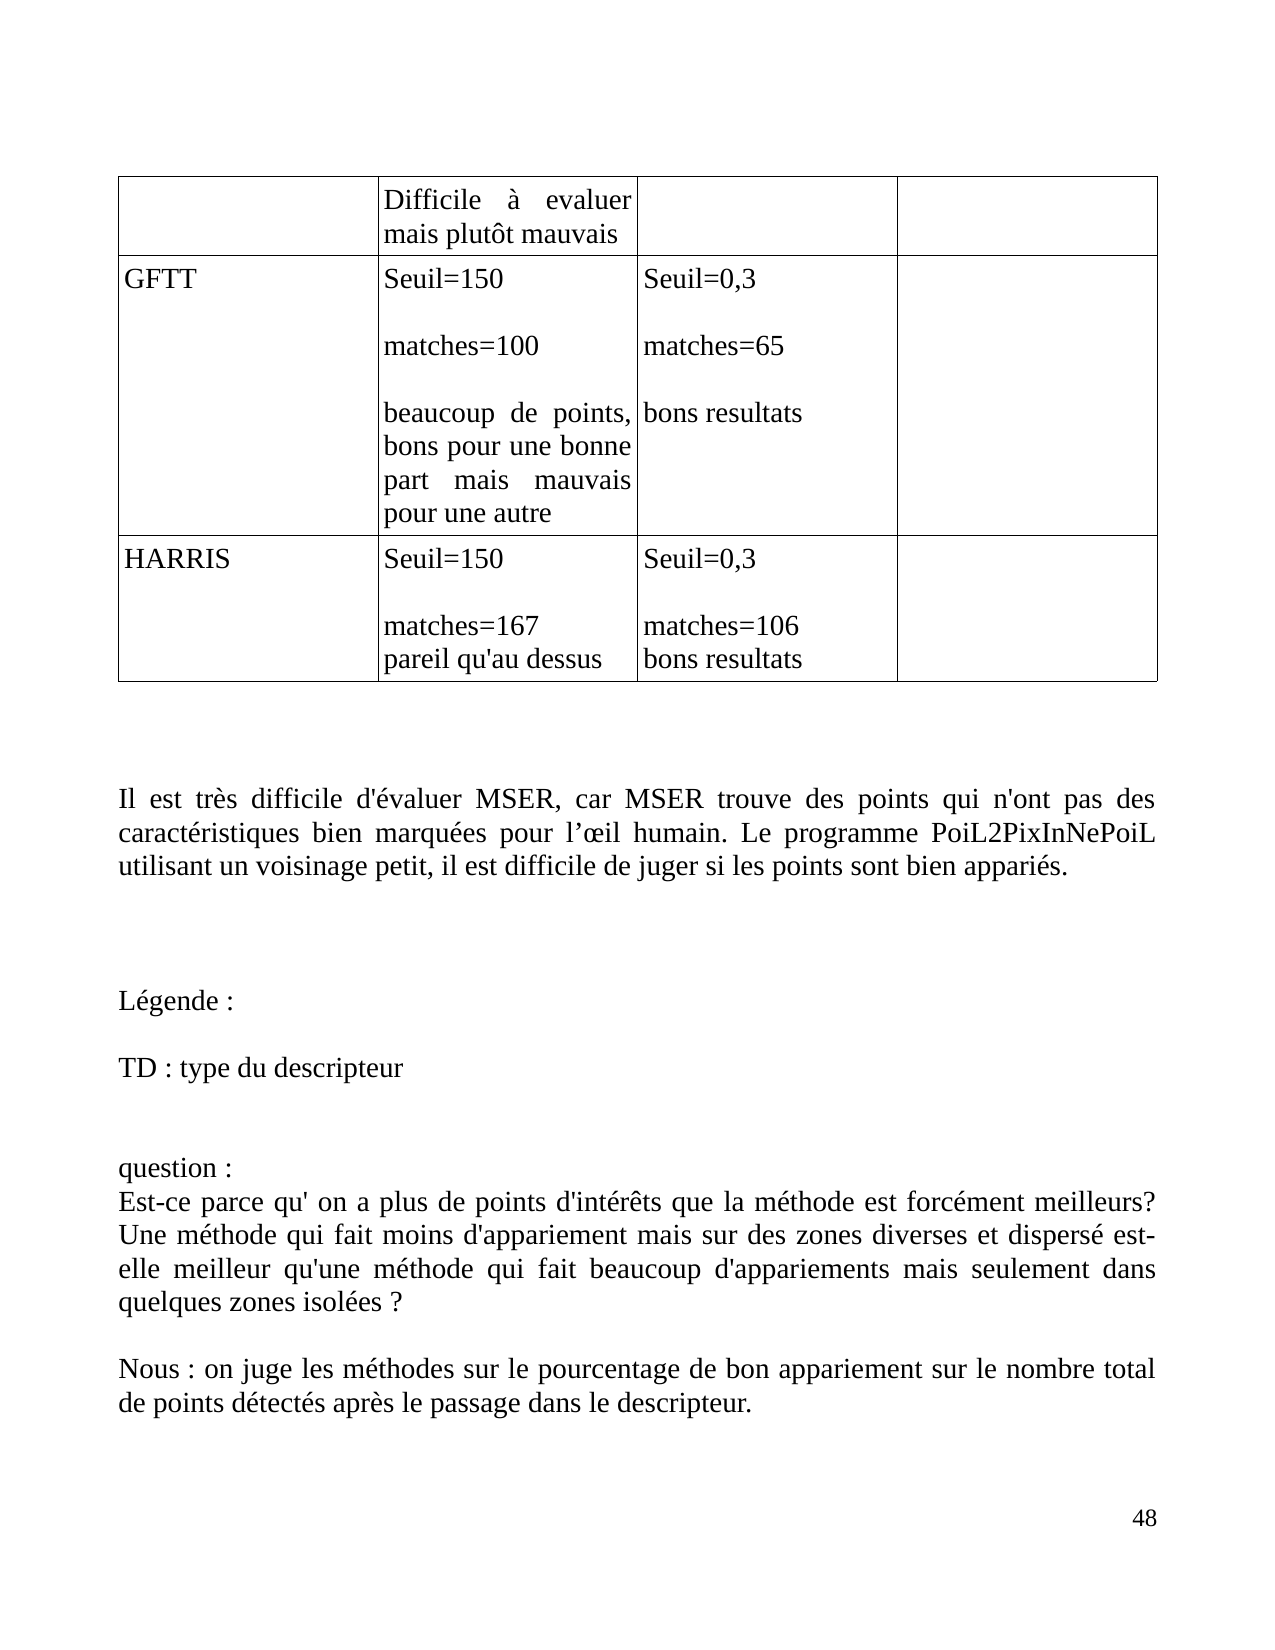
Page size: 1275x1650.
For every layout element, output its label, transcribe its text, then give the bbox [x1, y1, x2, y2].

table_cell Seuil=0,3 matches=65 bons resultats [638, 256, 897, 535]
table_cell [898, 256, 1157, 535]
text Est-ce parce qu' on a plus de points d'intérêts que la méthode est forcément meilleurs? Une méthode qui fait moins d'appariement mais sur des zones diverses et dispersé est-elle meilleur qu'une méthode qui fait beaucoup d'appariements mais seulement dans quelques zones isolées ? [118, 1184, 1157, 1318]
table_cell GFTT [119, 256, 378, 535]
table_cell Difficile à evaluer mais plutôt mauvais [379, 177, 637, 255]
table_cell [119, 177, 378, 255]
text TD : type du descripteur [118, 1050, 1157, 1083]
text Il est très difficile d'évaluer MSER, car MSER trouve des points qui n'ont pas des caractéristiques bien marquées pour l’œil humain. Le programme PoiL2PixInNePoiL utilisant un voisinage petit, il est difficile de juger si les points sont bien appariés. [118, 781, 1157, 882]
text Nous : on juge les méthodes sur le pourcentage de bon appariement sur le nombre total de points détectés après le passage dans le descripteur. [118, 1352, 1157, 1419]
table_cell Seuil=150 matches=167 pareil qu'au dessus [379, 536, 637, 681]
table_cell [638, 177, 897, 255]
text Légende : [118, 983, 1157, 1016]
table_cell HARRIS [119, 536, 378, 681]
table_cell [898, 177, 1157, 255]
text question : [118, 1150, 1157, 1184]
table_cell Seuil=150 matches=100 beaucoup de points, bons pour une bonne part mais mauvais pour une autre [379, 256, 637, 535]
table_cell Seuil=0,3 matches=106 bons resultats [638, 536, 897, 681]
table_cell [898, 536, 1157, 681]
